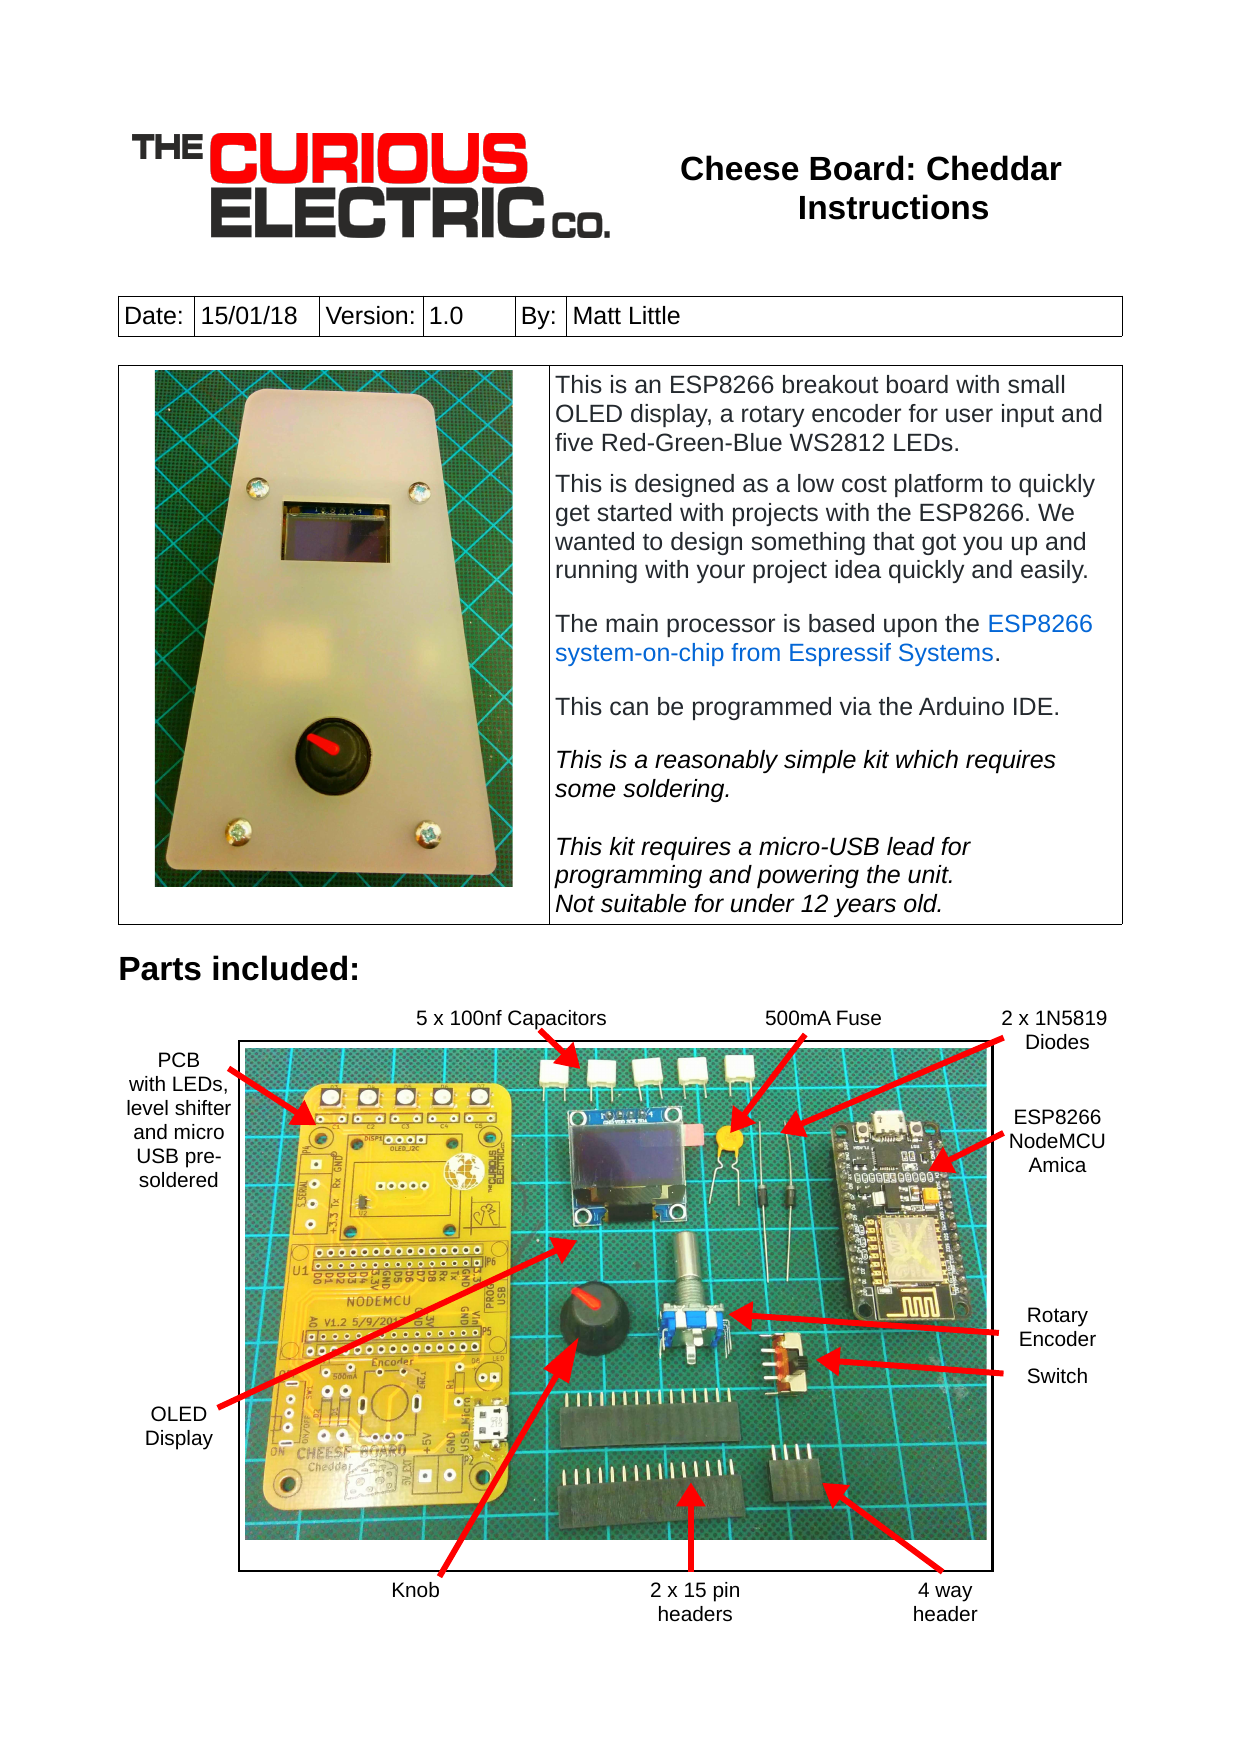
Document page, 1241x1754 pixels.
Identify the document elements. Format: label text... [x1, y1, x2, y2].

table_cell [574, 1042, 794, 1048]
table_header Version: [320, 297, 423, 336]
table_cell [118, 1220, 238, 1257]
table_header [118, 1000, 239, 1040]
table_cell [448, 1540, 688, 1570]
table_cell [240, 1042, 553, 1074]
table_cell Rotary Encoder [994, 1295, 1122, 1356]
table_header [898, 1000, 992, 1040]
table_header [119, 366, 549, 924]
table_cell [118, 1356, 238, 1394]
table_cell [558, 1042, 572, 1048]
table_header Cheese Board: Cheddar Instructions [620, 118, 1122, 296]
table_header [239, 1000, 299, 1040]
table_cell [800, 1042, 983, 1048]
table_cell Knob [299, 1572, 532, 1631]
table_header Date: [119, 297, 194, 336]
table_cell [240, 1080, 245, 1393]
picture [245, 1048, 987, 1540]
table_cell [987, 1144, 991, 1329]
table_cell 4 way header [898, 1572, 992, 1631]
table_cell 2 x 15 pin headers [641, 1572, 749, 1631]
subtitle Parts included: [118, 949, 1122, 987]
picture [154, 370, 513, 887]
table_cell [987, 1336, 991, 1369]
table_header 500mA Fuse [749, 1000, 898, 1040]
table_cell [994, 1435, 1122, 1472]
table_header 1.0 [424, 297, 515, 336]
table_cell OLED Display [118, 1394, 238, 1472]
table_cell [749, 1572, 898, 1631]
table_cell [994, 1182, 1122, 1220]
table_cell [993, 1570, 1122, 1631]
table_header 15/01/18 [195, 297, 319, 336]
table_cell [994, 1059, 1122, 1097]
table_header 2 x 1N5819 Diodes [993, 1000, 1122, 1059]
table_cell [906, 1376, 991, 1570]
picture [132, 133, 610, 238]
table_cell [239, 1572, 299, 1631]
table_header [641, 1000, 749, 1040]
table_cell [994, 1394, 1122, 1434]
table_cell [994, 1220, 1122, 1257]
table_header 5 x 100nf Capacitors [382, 1000, 641, 1040]
table_cell [532, 1572, 641, 1631]
table_cell [118, 1257, 238, 1356]
table_cell [118, 1510, 238, 1570]
table_cell [118, 1472, 238, 1509]
table_cell ESP8266 NodeMCU Amica [994, 1097, 1122, 1182]
table_header [299, 1000, 382, 1040]
table_header By: [516, 297, 566, 336]
table_cell PCB with LEDs, level shifter and micro USB pre-soldered [118, 1040, 238, 1220]
table_header [118, 118, 620, 296]
table_cell [994, 1510, 1122, 1570]
table_cell [994, 1257, 1122, 1295]
table_cell [240, 1399, 456, 1570]
table_cell [994, 1472, 1122, 1509]
table_cell Switch [994, 1356, 1122, 1394]
table_header This is an ESP8266 breakout board with small OLED display, a rotary encoder for user input and five Red-Green-Blue WS2812 LEDs. This is designed as a low cost platform to quickly get started with projects with the ESP8266. We wanted to design something that got you up and running with your project idea quickly and easily. The main processor is based upon the ESP8266 system-on-chip from Espressif Systems. This can be programmed via the Arduino IDE. This is a reasonably simple kit which requires some soldering. This kit requires a micro-USB lead for programming and powering the unit. Not suitable for under 12 years old. [550, 366, 1122, 924]
table_cell [118, 1570, 239, 1631]
table_header Matt Little [567, 297, 1122, 336]
table_cell [694, 1540, 933, 1570]
table_cell [987, 1047, 991, 1137]
